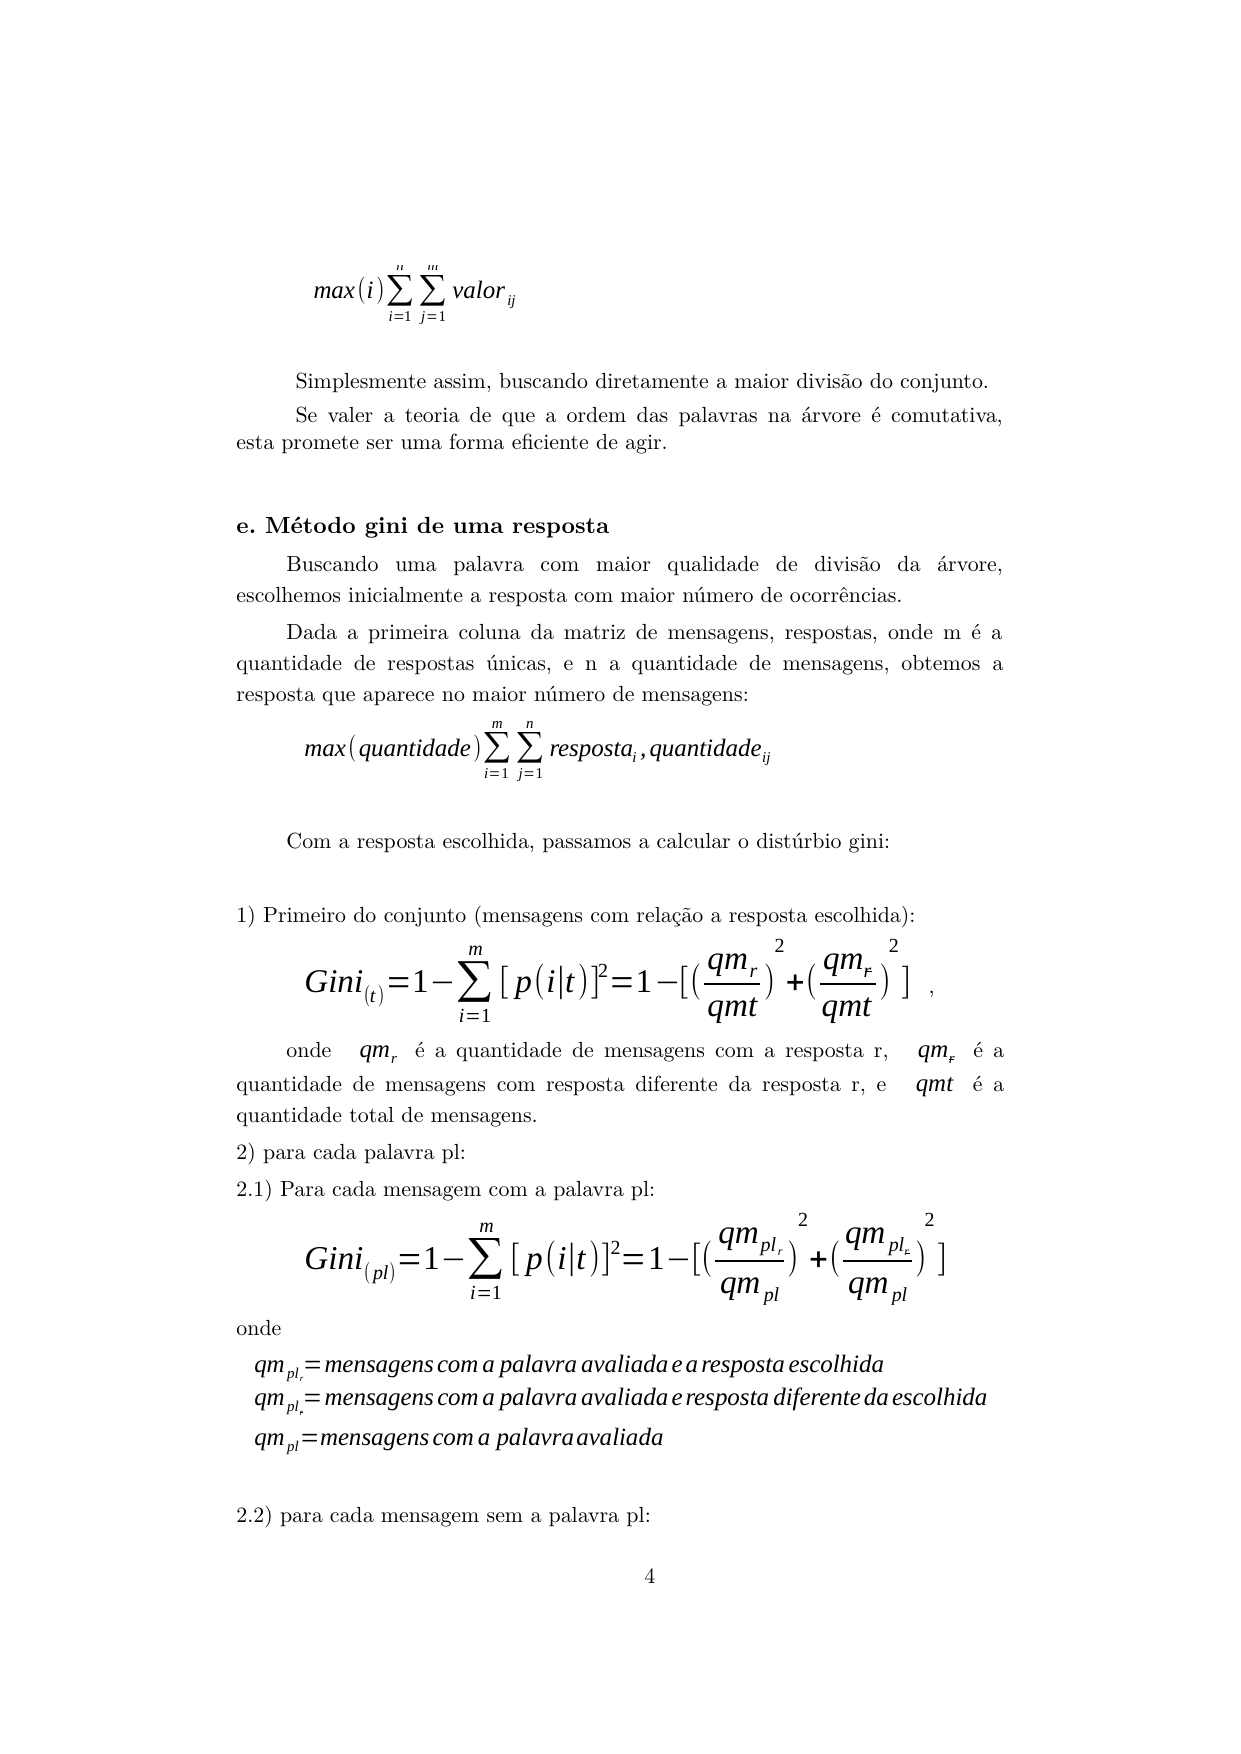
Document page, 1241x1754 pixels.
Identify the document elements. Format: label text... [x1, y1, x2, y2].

text , [236, 935, 1004, 1027]
text onde [236, 1311, 1004, 1342]
text 2.2) para cada mensagem sem a palavra pl: [236, 1497, 1004, 1528]
text Buscando uma palavra com maior qualidade de divisão da árvore, escolhemos inicialmente a resposta com maior número de ocorrências. [236, 547, 1004, 609]
text 2) para cada palavra pl: [236, 1135, 1004, 1166]
text Dada a primeira coluna da matriz de mensagens, respostas, onde m é a quantidade de respostas únicas, e n a quantidade de mensagens, obtemos a resposta que aparece no maior número de mensagens: [236, 615, 1004, 708]
text Se valer a teoria de que a ordem das palavras na árvore é comutativa, esta promete ser uma forma eficiente de agir. [236, 400, 1004, 456]
text 1) Primeiro do conjunto (mensagens com relação a resposta escolhida): [236, 898, 1004, 929]
subtitle Método gini de uma resposta [236, 507, 1004, 541]
text onde é a quantidade de mensagens com a resposta r, é a quantidade de mensagens com resposta diferente da resposta r, e é a quantidade total de mensagens. [236, 1033, 1004, 1129]
text Simplesmente assim, buscando diretamente a maior divisão do conjunto. [236, 366, 1004, 394]
text 2.1) Para cada mensagem com a palavra pl: [236, 1172, 1004, 1203]
text Com a resposta escolhida, passamos a calcular o distúrbio gini: [236, 824, 1004, 855]
